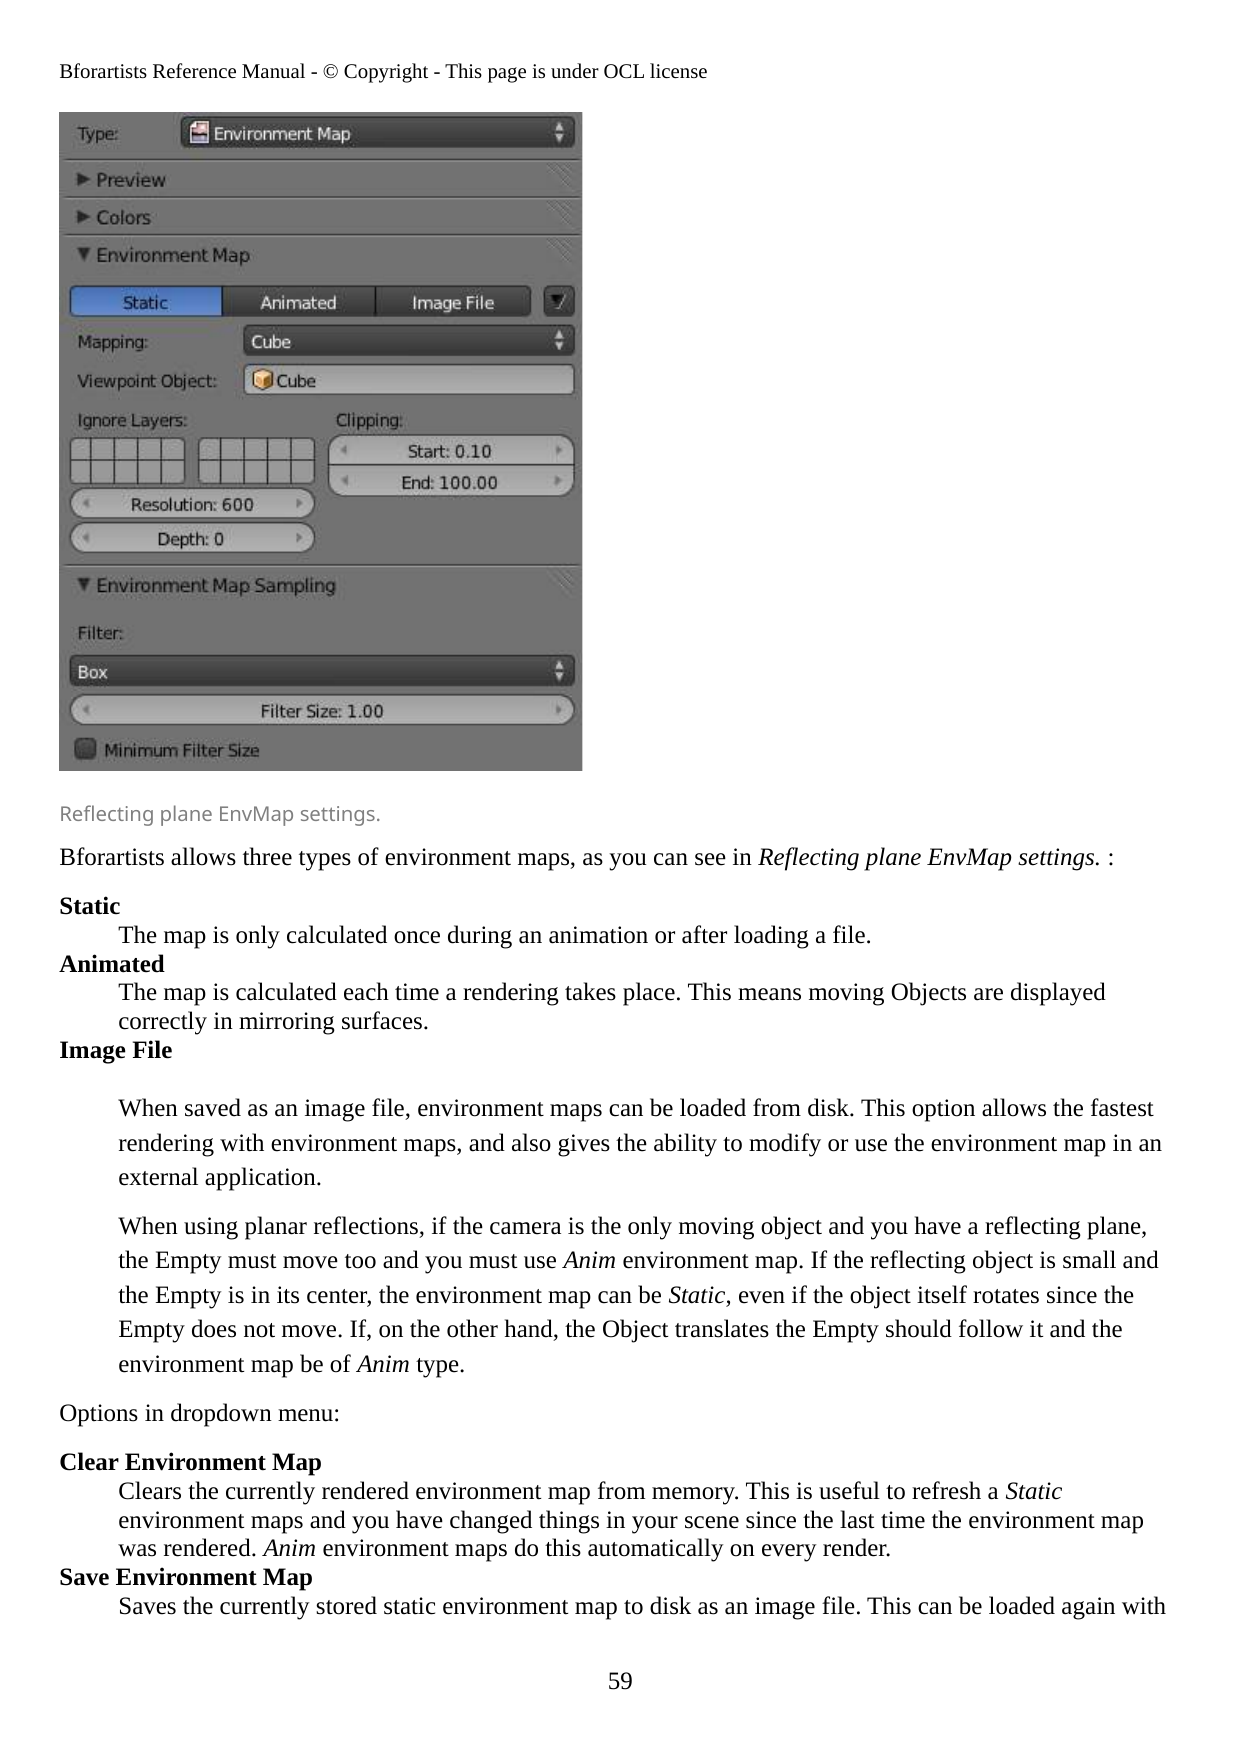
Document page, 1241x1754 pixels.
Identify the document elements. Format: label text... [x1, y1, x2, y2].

subtitle Clear Environment Map [59, 1447, 1181, 1476]
text Bforartists allows three types of environment maps, as you can see in Reflecting plane EnvMap settings. : [59, 842, 1181, 871]
list The map is only calculated once during an animation or after loading a file. [118, 920, 1181, 949]
list The map is calculated each time a rendering takes place. This means moving Objects are displayed correctly in mirroring surfaces. [118, 977, 1181, 1035]
subtitle Image File [59, 1035, 1181, 1064]
text Reflecting plane EnvMap settings. [59, 796, 1181, 827]
list Clears the currently rendered environment map from memory. This is useful to refresh a Static environment maps and you have changed things in your scene since the last time the environment map was rendered. Anim environment maps do this automatically on every render. [118, 1476, 1181, 1562]
subtitle Animated [59, 949, 1181, 977]
text Options in dropdown menu: [59, 1398, 1181, 1427]
text When using planar reflections, if the camera is the only moving object and you have a reflecting plane, the Empty must move too and you must use Anim environment map. If the reflecting object is small and the Empty is in its center, the environment map can be Static, even if the object itself rotates since the Empty does not move. If, on the other hand, the Object translates the Empty should follow it and the environment map be of Anim type. [118, 1211, 1181, 1378]
text When saved as an image file, environment maps can be loaded from disk. This option allows the fastest rendering with environment maps, and also gives the ability to modify or use the environment map in an external application. [118, 1093, 1181, 1191]
list Saves the currently stored static environment map to disk as an image file. This can be loaded again with [118, 1591, 1181, 1620]
subtitle Save Environment Map [59, 1562, 1181, 1591]
subtitle Static [59, 891, 1181, 920]
picture [59, 112, 583, 771]
